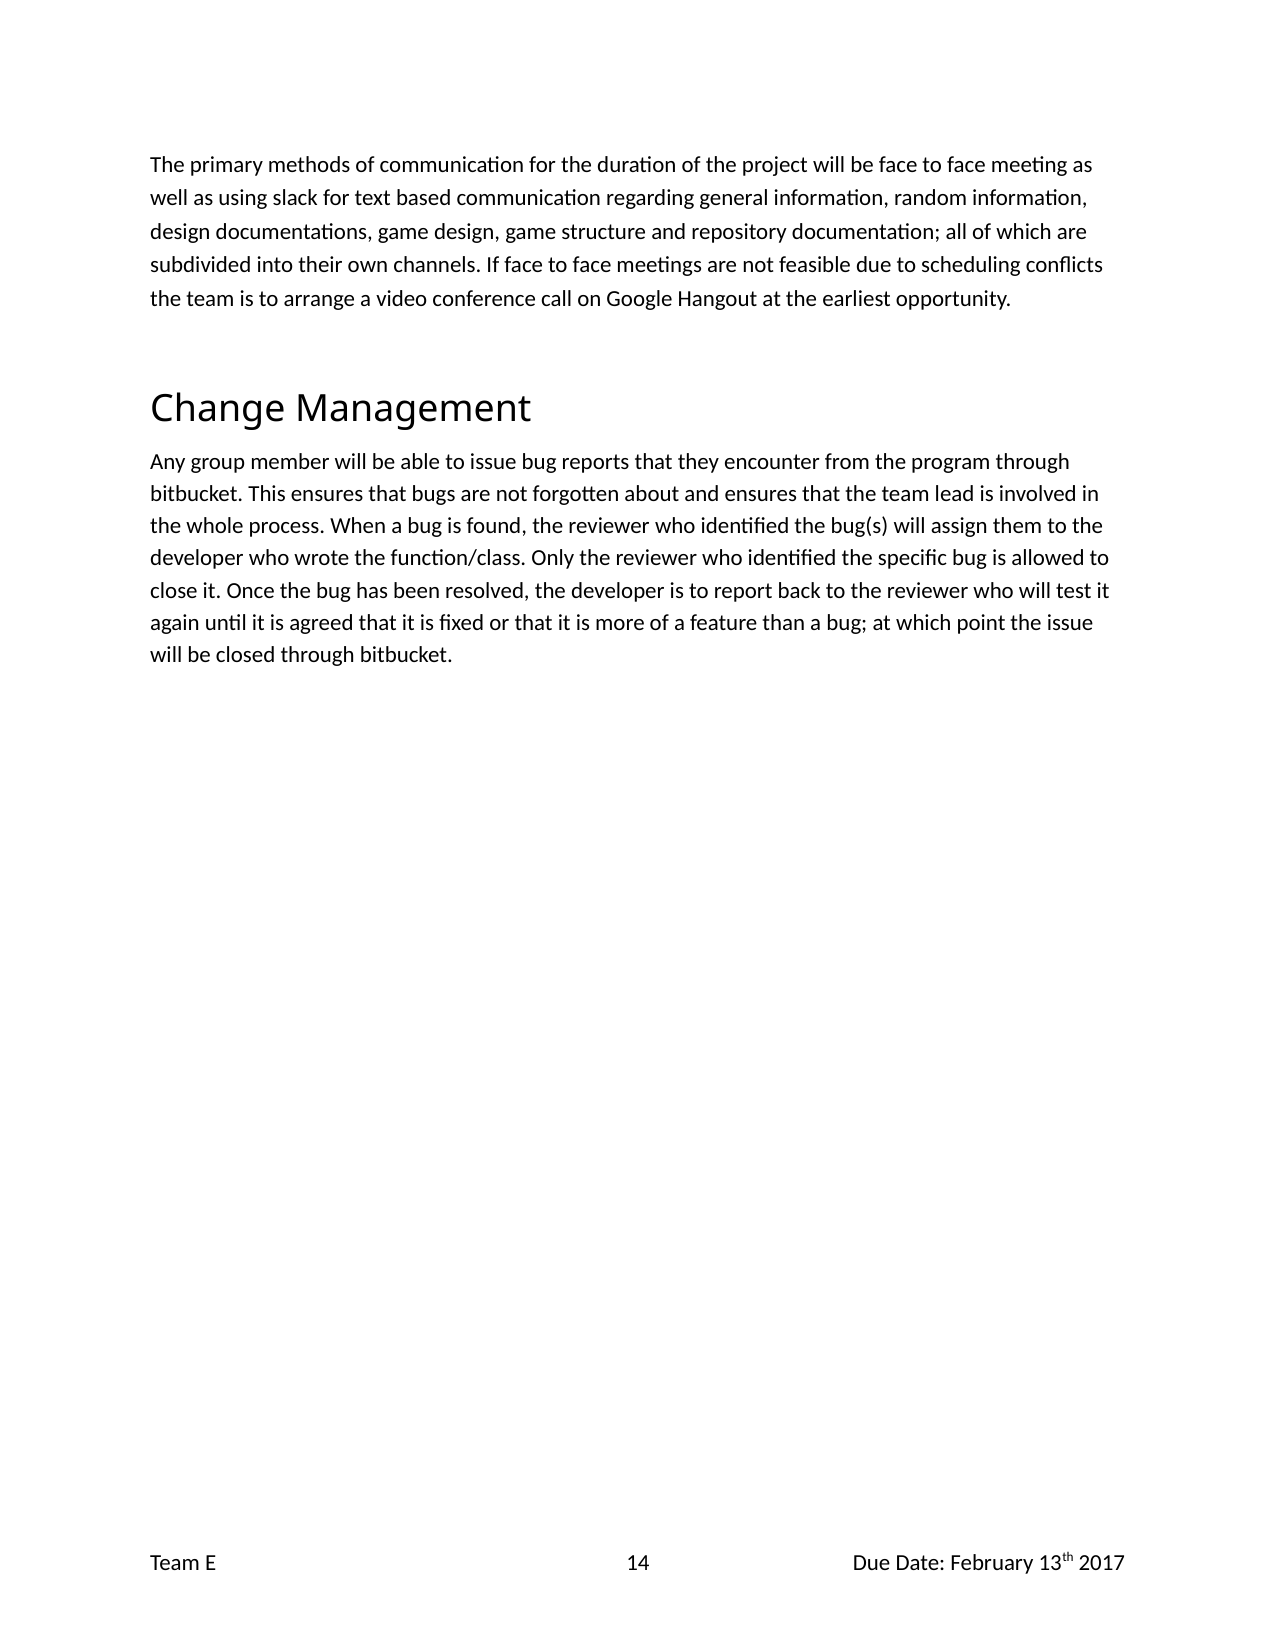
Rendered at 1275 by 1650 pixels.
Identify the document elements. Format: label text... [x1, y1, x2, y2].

list Change Management [150, 381, 1125, 432]
text Any group member will be able to issue bug reports that they encounter from the program through bitbucket. This ensures that bugs are not forgotten about and ensures that the team lead is involved in the whole process. When a bug is found, the reviewer who identified the bug(s) will assign them to the developer who wrote the function/class. Only the reviewer who identified the specific bug is allowed to close it. Once the bug has been resolved, the developer is to report back to the reviewer who will test it again until it is agreed that it is fixed or that it is more of a feature than a bug; at which point the issue will be closed through bitbucket. [150, 447, 1125, 668]
text The primary methods of communication for the duration of the project will be face to face meeting as well as using slack for text based communication regarding general information, random information, design documentations, game design, game structure and repository documentation; all of which are subdivided into their own channels. If face to face meetings are not feasible due to scheduling conflicts the team is to arrange a video conference call on Google Hangout at the earliest opportunity. [150, 150, 1125, 312]
